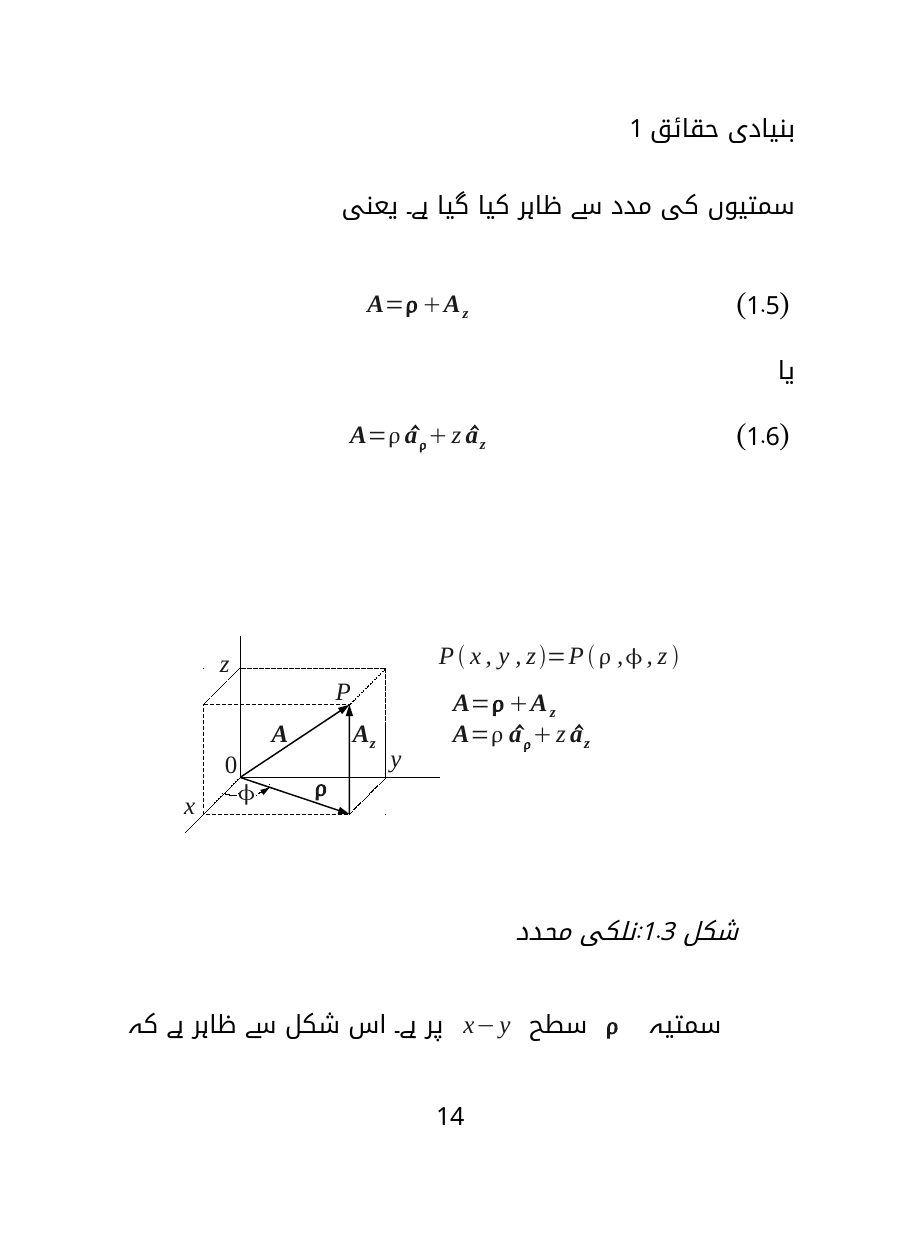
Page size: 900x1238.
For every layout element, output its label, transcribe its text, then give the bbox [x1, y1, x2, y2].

text شکل 1.3:نلکی محدد [162, 572, 738, 955]
text شکل 1.3 میں ایک سمتیہ مرکز سے نکتہ تک بنایا گیا ہے۔ اس سمتیہ کو شکل میں دو سمتیوں کی مدد سے ظاہر کیا گیا ہے۔ یعنی [105, 182, 795, 230]
table_header [105, 408, 718, 479]
table_header (1.5) [718, 276, 795, 348]
text یا [105, 348, 795, 395]
table_header [105, 276, 718, 348]
text سمتیہ سطحپر ہے۔ اس شکل سے ظاہر ہے کہ [105, 1002, 795, 1049]
table_header (1.6) [718, 408, 795, 479]
